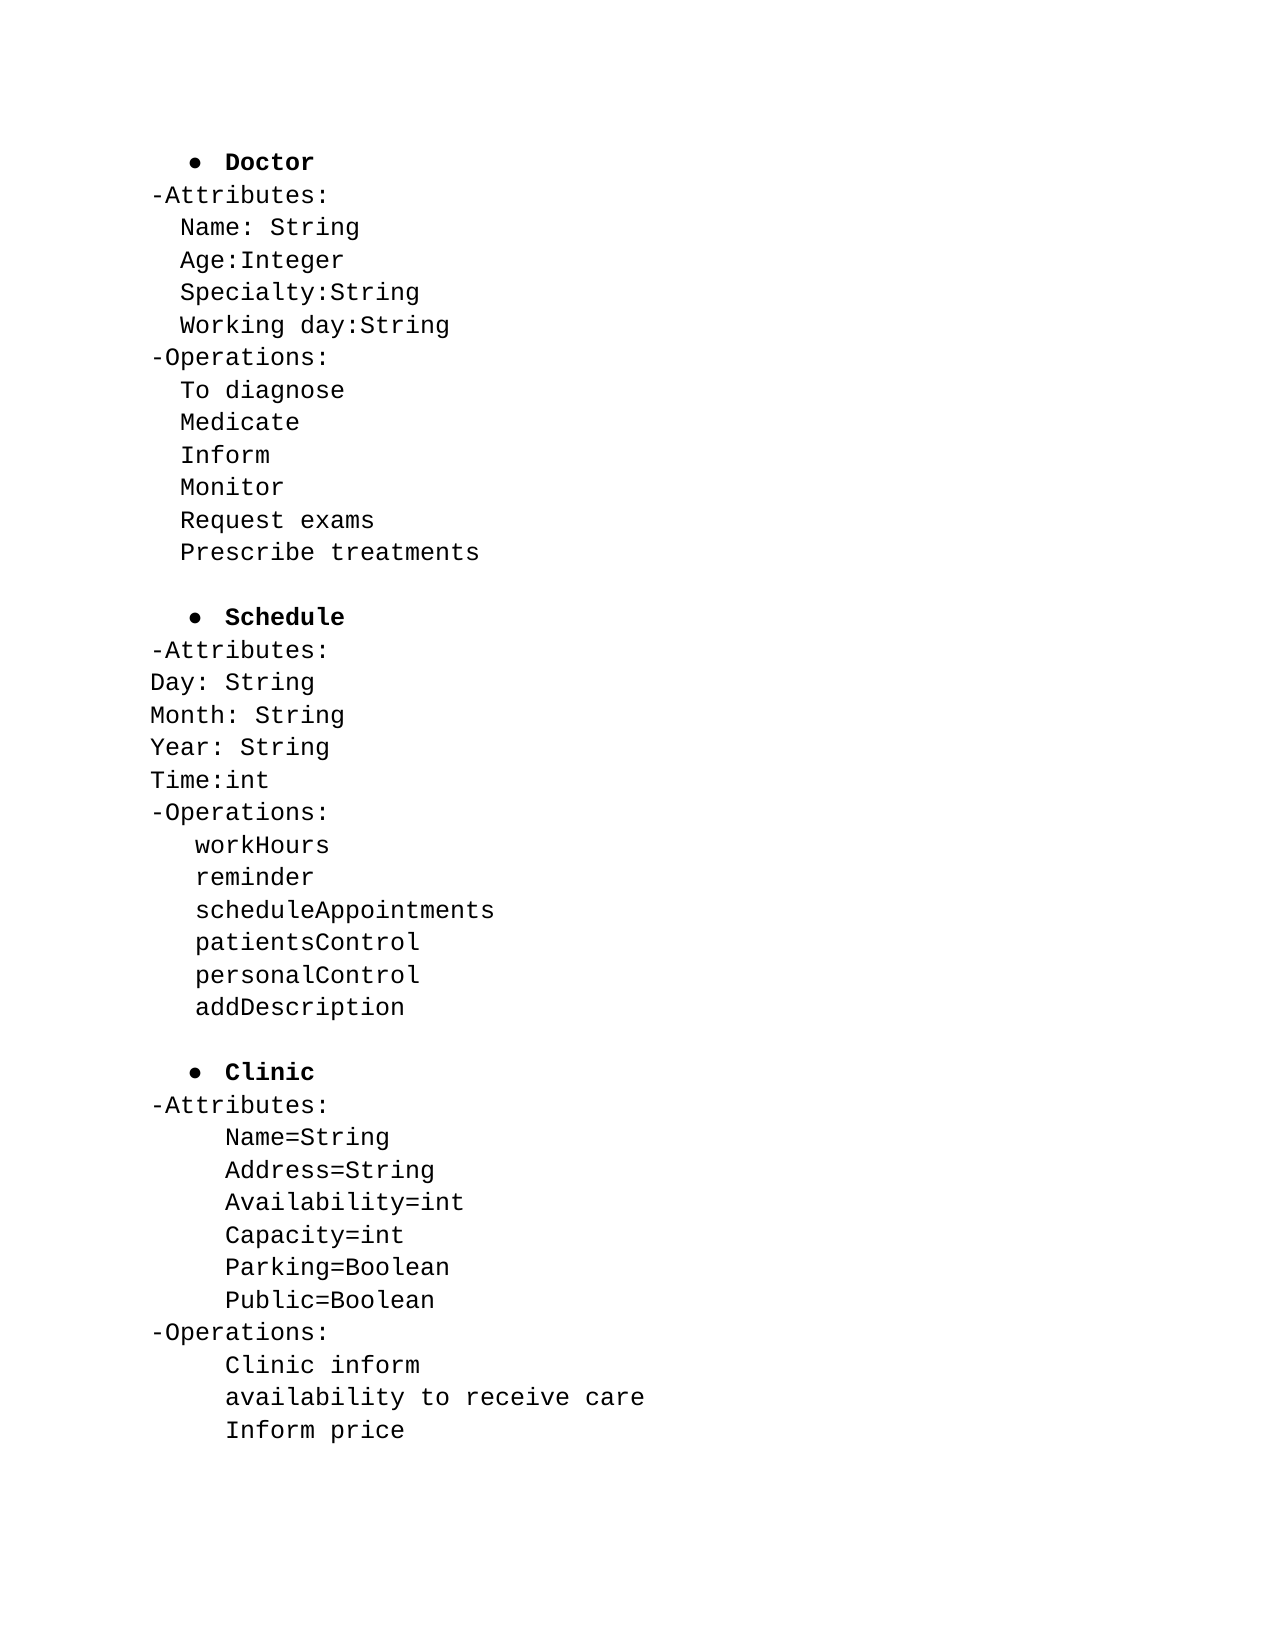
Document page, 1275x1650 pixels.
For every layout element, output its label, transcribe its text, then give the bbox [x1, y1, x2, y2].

list Schedule [187, 605, 1125, 633]
text Availability=int [150, 1190, 1125, 1218]
text Specialty:String [150, 280, 1125, 308]
text patientsControl [150, 930, 1125, 958]
text Time:int [150, 767, 1125, 796]
text Day: String [150, 670, 1125, 698]
text Month: String [150, 702, 1125, 731]
list Doctor [187, 150, 1125, 178]
text Age:Integer [150, 247, 1125, 276]
text To diagnose [150, 377, 1125, 406]
text Request exams [150, 507, 1125, 536]
text Address=String [150, 1157, 1125, 1186]
text Inform [150, 442, 1125, 471]
text Inform price [150, 1417, 1125, 1446]
text -Attributes: [150, 182, 1125, 211]
text Monitor [150, 475, 1125, 503]
text addDescription [150, 995, 1125, 1023]
text Public=Boolean [150, 1287, 1125, 1316]
text Name=String [150, 1125, 1125, 1153]
text Medicate [150, 410, 1125, 438]
text -Attributes: [150, 637, 1125, 666]
text Parking=Boolean [150, 1255, 1125, 1283]
text workHours [150, 832, 1125, 861]
list Clinic [187, 1060, 1125, 1088]
text -Operations: [150, 345, 1125, 373]
text personalControl [150, 962, 1125, 991]
text Prescribe treatments [150, 540, 1125, 568]
text Clinic inform [150, 1352, 1125, 1381]
text -Operations: [150, 800, 1125, 828]
text Capacity=int [150, 1222, 1125, 1251]
text availability to receive care [150, 1385, 1125, 1413]
text Working day:String [150, 312, 1125, 341]
text -Operations: [150, 1320, 1125, 1348]
text reminder [150, 865, 1125, 893]
text Year: String [150, 735, 1125, 763]
text -Attributes: [150, 1092, 1125, 1121]
text Name: String [150, 215, 1125, 243]
text scheduleAppointments [150, 897, 1125, 926]
